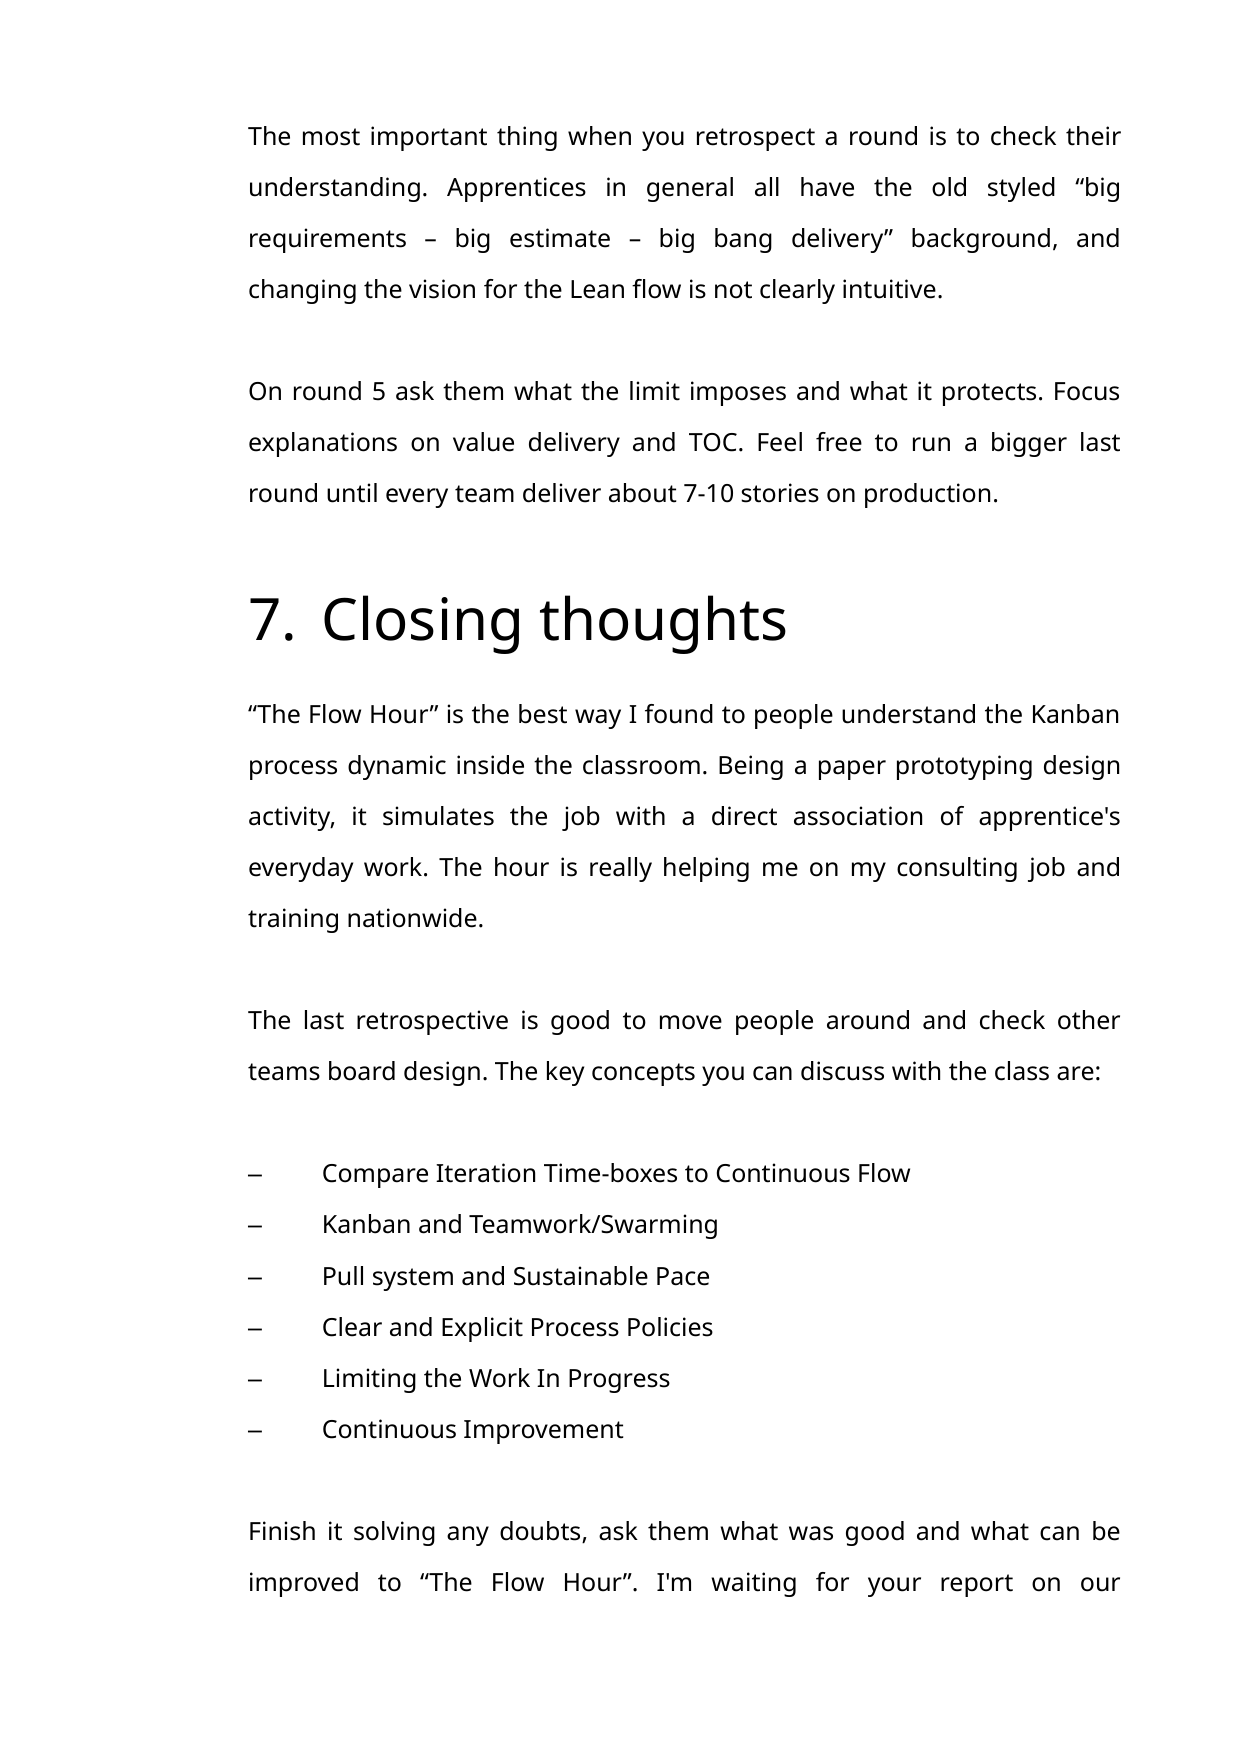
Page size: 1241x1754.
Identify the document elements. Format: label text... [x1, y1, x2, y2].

list Closing thoughts [248, 577, 1122, 657]
text The most important thing when you retrospect a round is to check their understanding. Apprentices in general all have the old styled “big requirements – big estimate – big bang delivery” background, and changing the vision for the Lean flow is not clearly intuitive. [248, 118, 1122, 305]
text On round 5 ask them what the limit imposes and what it protects. Focus explanations on value delivery and TOC. Feel free to run a bigger last round until every team deliver about 7-10 stories on production. [248, 373, 1122, 509]
text Finish it solving any doubts, ask them what was good and what can be improved to “The Flow Hour”. I'm waiting for your report on our [248, 1513, 1122, 1598]
text The last retrospective is good to move people around and check other teams board design. The key concepts you can discuss with the class are: [248, 1003, 1122, 1088]
list Compare Iteration Time-boxes to Continuous Flow [248, 1156, 1122, 1190]
list “The Flow Hour” is the best way I found to people understand the Kanban process dynamic inside the classroom. Being a paper prototyping design activity, it simulates the job with a direct association of apprentice's everyday work. The hour is really helping me on my consulting job and training nationwide. [248, 697, 1122, 935]
list Pull system and Sustainable Pace [248, 1258, 1122, 1292]
list Limiting the Work In Progress [248, 1360, 1122, 1394]
list Clear and Explicit Process Policies [248, 1309, 1122, 1343]
list Continuous Improvement [248, 1411, 1122, 1445]
list Kanban and Teamwork/Swarming [248, 1207, 1122, 1241]
